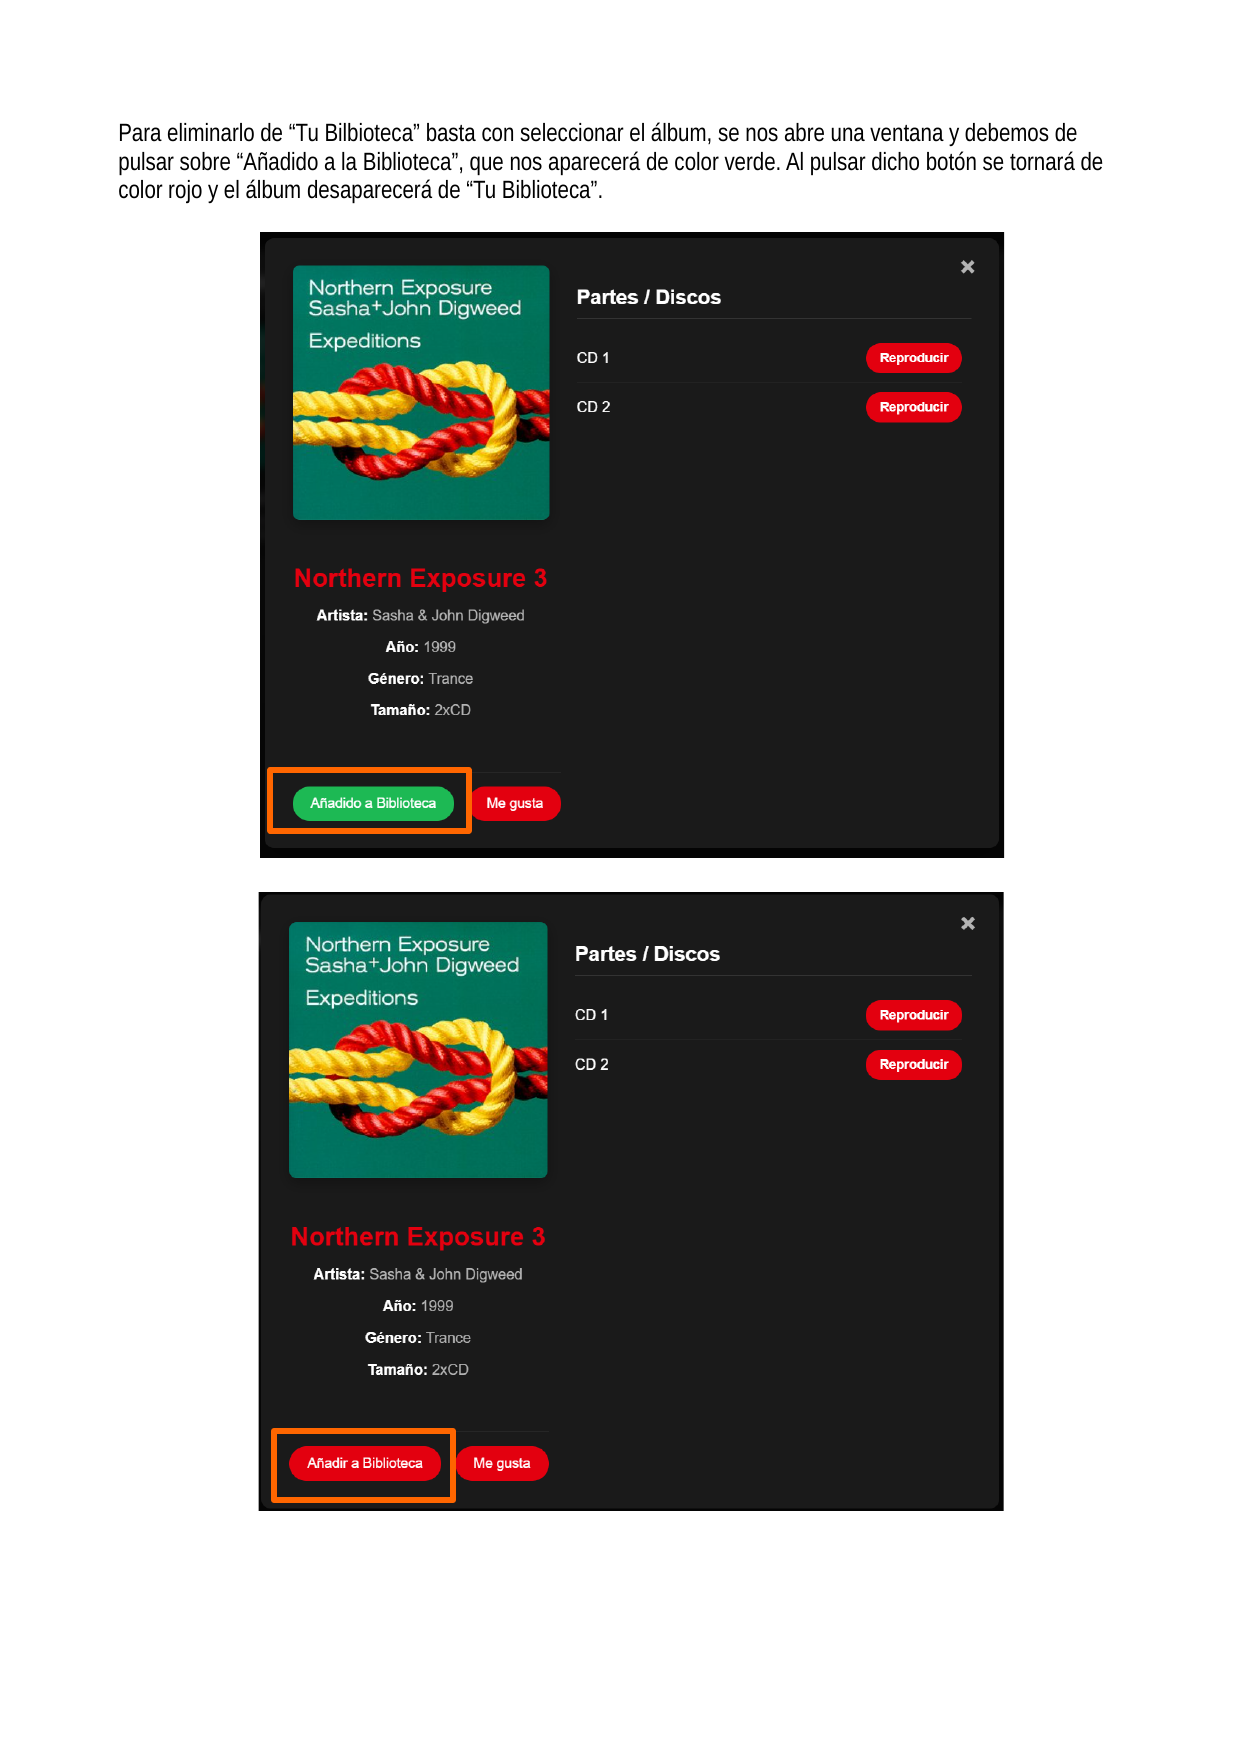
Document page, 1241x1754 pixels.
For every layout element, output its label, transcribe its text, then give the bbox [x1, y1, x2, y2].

text Para eliminarlo de “Tu Bilbioteca” basta con seleccionar el álbum, se nos abre una ventana y debemos de pulsar sobre “Añadido a la Biblioteca”, que nos aparecerá de color verde. Al pulsar dicho botón se tornará de color rojo y el álbum desaparecerá de “Tu Biblioteca”. [118, 118, 1122, 204]
picture [260, 232, 1005, 858]
picture [258, 892, 1004, 1511]
